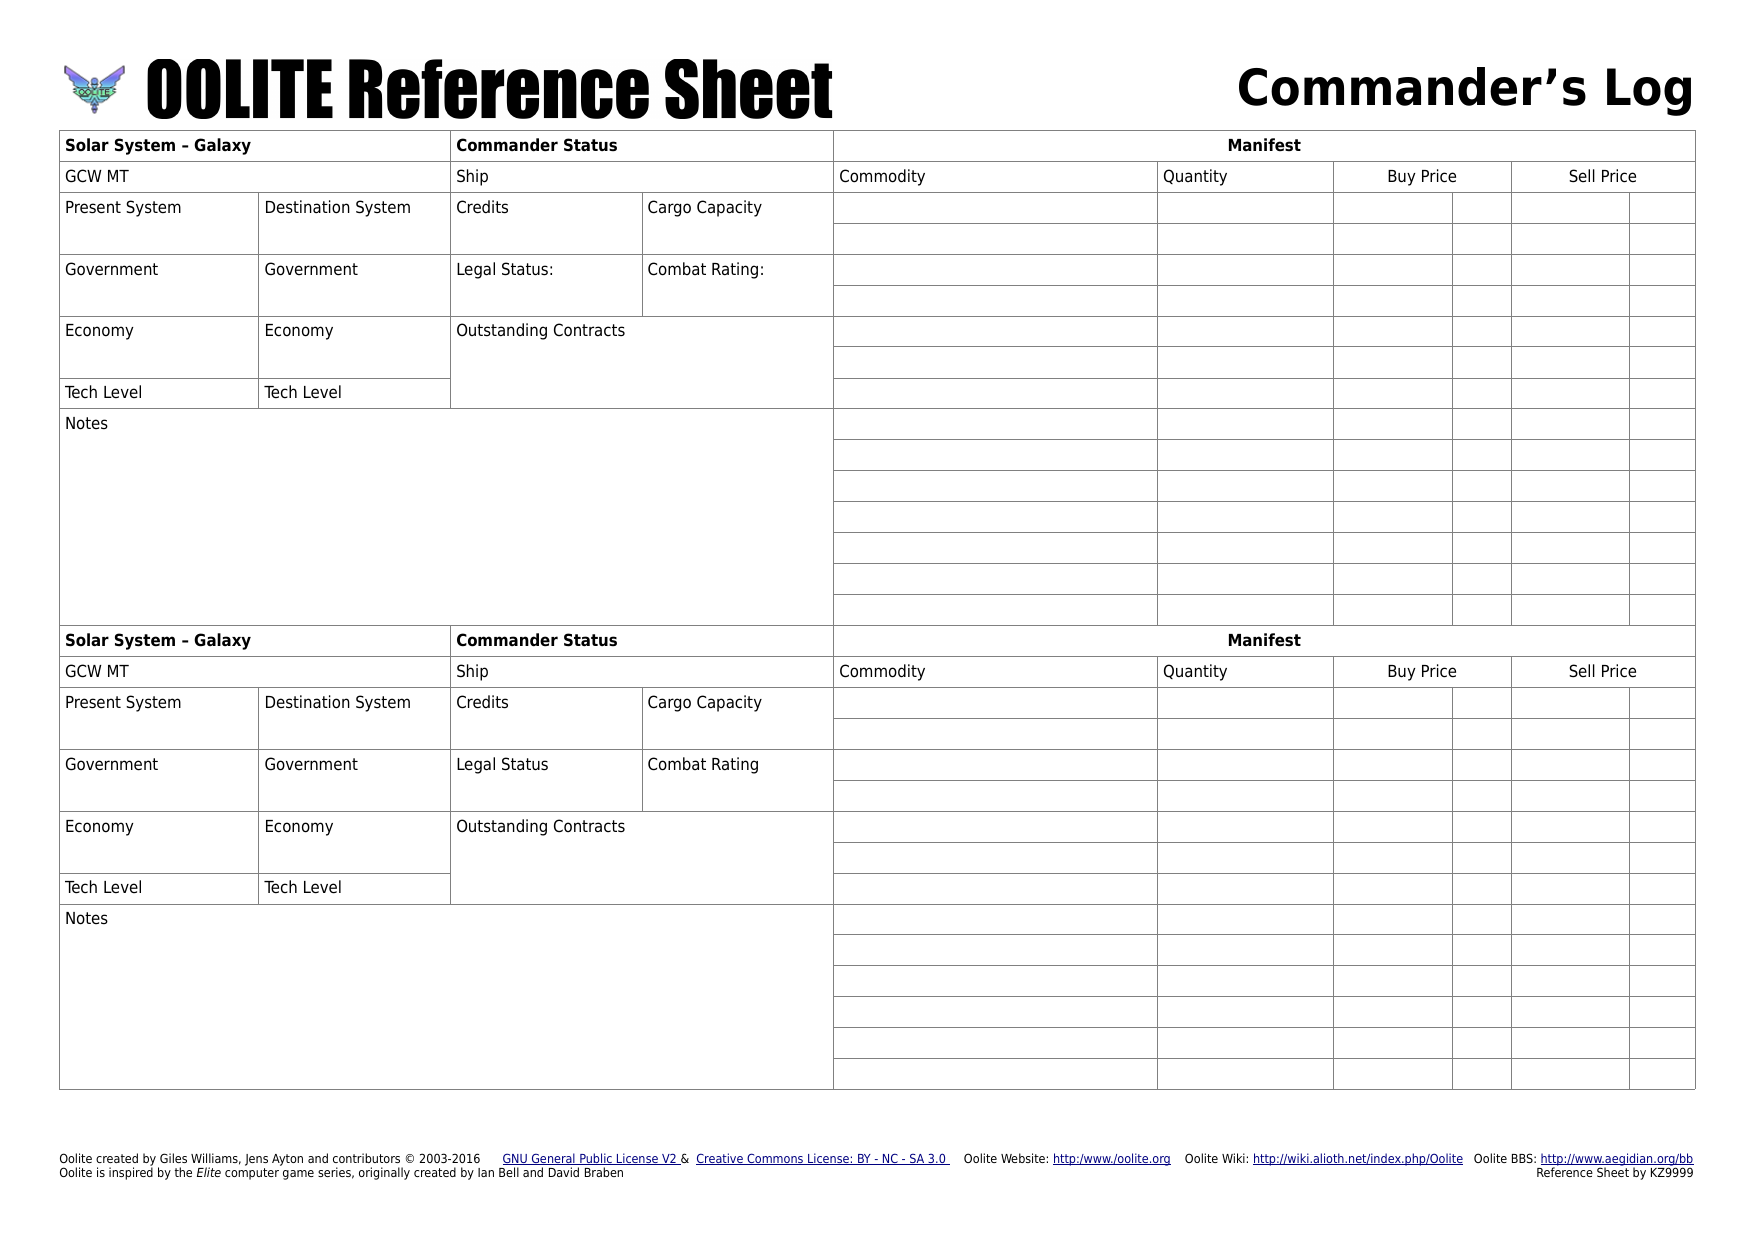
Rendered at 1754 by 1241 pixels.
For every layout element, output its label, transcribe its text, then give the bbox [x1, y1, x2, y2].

table_cell [1512, 564, 1629, 594]
table_cell [1512, 255, 1629, 284]
table_cell [1630, 440, 1695, 470]
table_cell [1453, 502, 1511, 532]
table_cell [1630, 905, 1695, 934]
table_cell [1158, 781, 1333, 811]
table_cell [834, 966, 1157, 996]
table_cell [1334, 255, 1452, 284]
table_cell Government [259, 750, 450, 811]
table_cell [1512, 224, 1629, 254]
table_cell [1512, 379, 1629, 408]
table_cell [1453, 843, 1511, 872]
table_cell [1334, 719, 1452, 749]
table_cell [1630, 1059, 1695, 1089]
table_cell [1453, 193, 1511, 223]
table_cell Economy [259, 317, 450, 377]
table_cell Tech Level [259, 874, 450, 903]
table_cell Buy Price [1334, 657, 1511, 687]
table_cell [1334, 595, 1452, 625]
table_cell Sell Price [1512, 162, 1695, 192]
table_header Solar System – Galaxy [60, 131, 450, 161]
table_cell [1630, 997, 1695, 1027]
table_cell [1630, 224, 1695, 254]
table_cell [1453, 440, 1511, 470]
table_cell [1512, 533, 1629, 563]
table_cell [1334, 286, 1452, 316]
table_header Manifest [834, 626, 1695, 656]
table_cell [1158, 966, 1333, 996]
table_cell Legal Status [451, 750, 642, 811]
table_cell [1512, 874, 1629, 903]
table_cell [1512, 409, 1629, 439]
table_cell Government [60, 255, 258, 316]
table_cell Tech Level [60, 379, 258, 408]
table_cell [1334, 533, 1452, 563]
table_cell [834, 409, 1157, 439]
table_cell [1158, 1059, 1333, 1089]
table_cell [834, 1059, 1157, 1089]
table_cell Commodity [834, 657, 1157, 687]
table_cell [1453, 688, 1511, 718]
table_cell [1334, 781, 1452, 811]
table_cell [834, 440, 1157, 470]
table_cell [1453, 564, 1511, 594]
table_cell [1512, 347, 1629, 377]
table_cell [1453, 781, 1511, 811]
table_cell [1158, 997, 1333, 1027]
table_cell [1158, 409, 1333, 439]
table_cell [834, 781, 1157, 811]
table_cell Outstanding Contracts [451, 317, 833, 408]
table_cell [1630, 935, 1695, 965]
table_cell [1334, 966, 1452, 996]
table_cell Notes [60, 409, 833, 625]
table_cell Cargo Capacity [643, 688, 833, 749]
table_cell [1158, 193, 1333, 223]
table_cell [834, 317, 1157, 346]
picture [147, 59, 833, 119]
table_cell Present System [60, 688, 258, 749]
table_cell Credits [451, 688, 642, 749]
table_cell GCW MT [60, 162, 450, 192]
table_cell [1512, 935, 1629, 965]
table_cell [1453, 409, 1511, 439]
table_cell [1158, 502, 1333, 532]
table_cell [1334, 750, 1452, 780]
table_cell [834, 502, 1157, 532]
table_cell [1630, 255, 1695, 284]
table_cell [1158, 843, 1333, 872]
table_cell [1453, 347, 1511, 377]
table_cell [1630, 533, 1695, 563]
table_cell [834, 812, 1157, 842]
table_cell [1334, 224, 1452, 254]
table_cell [834, 379, 1157, 408]
table_cell [834, 564, 1157, 594]
table_cell [1512, 997, 1629, 1027]
table_cell [1453, 255, 1511, 284]
picture [61, 56, 128, 122]
table_cell [1630, 286, 1695, 316]
table_cell Combat Rating: [643, 255, 833, 316]
table_cell [1512, 843, 1629, 872]
table_cell [1158, 224, 1333, 254]
table_cell [1334, 997, 1452, 1027]
table_cell [1630, 1028, 1695, 1058]
table_cell [1453, 905, 1511, 934]
table_cell [1158, 719, 1333, 749]
table_cell [1630, 781, 1695, 811]
table_cell [1512, 471, 1629, 501]
table_cell [1334, 471, 1452, 501]
table_cell [1158, 905, 1333, 934]
table_cell Government [60, 750, 258, 811]
table_cell [1453, 1059, 1511, 1089]
table_cell [1453, 317, 1511, 346]
table_cell [1158, 874, 1333, 903]
table_cell [834, 688, 1157, 718]
table_cell Destination System [259, 193, 450, 254]
table_cell [1158, 1028, 1333, 1058]
table_cell [834, 843, 1157, 872]
table_cell [1334, 440, 1452, 470]
table_cell [1512, 317, 1629, 346]
table_cell [1334, 688, 1452, 718]
table_cell [1630, 471, 1695, 501]
table_cell [1512, 905, 1629, 934]
table_cell [1630, 317, 1695, 346]
table_cell [1453, 224, 1511, 254]
table_cell [1512, 966, 1629, 996]
table_cell [1512, 193, 1629, 223]
table_cell [1334, 347, 1452, 377]
table_cell Cargo Capacity [643, 193, 833, 254]
table_cell [1512, 688, 1629, 718]
table_cell [1158, 533, 1333, 563]
table_cell [1453, 874, 1511, 903]
table_cell Legal Status: [451, 255, 642, 316]
table_cell Economy [259, 812, 450, 872]
table_cell [1630, 719, 1695, 749]
table_cell [1158, 317, 1333, 346]
table_cell Buy Price [1334, 162, 1511, 192]
table_cell [1453, 379, 1511, 408]
table_header Commander Status [451, 626, 833, 656]
table_cell [1453, 935, 1511, 965]
table_cell [1334, 935, 1452, 965]
table_cell [1334, 874, 1452, 903]
table_cell [1630, 347, 1695, 377]
table_cell [834, 595, 1157, 625]
table_cell [1158, 255, 1333, 284]
table_cell [1630, 843, 1695, 872]
table_cell [1334, 564, 1452, 594]
table_cell [1630, 688, 1695, 718]
table_cell [1630, 502, 1695, 532]
table_cell [1158, 347, 1333, 377]
table_header Manifest [834, 131, 1695, 161]
table_cell [834, 874, 1157, 903]
table_cell [1158, 440, 1333, 470]
table_cell [834, 193, 1157, 223]
table_cell [1158, 688, 1333, 718]
table_cell [834, 750, 1157, 780]
table_cell Sell Price [1512, 657, 1695, 687]
table_cell Notes [60, 905, 833, 1089]
table_cell GCW MT [60, 657, 450, 687]
table_cell [1334, 843, 1452, 872]
table_cell [834, 255, 1157, 284]
table_cell [1158, 935, 1333, 965]
table_cell [1158, 564, 1333, 594]
table_cell Outstanding Contracts [451, 812, 833, 903]
table_cell Combat Rating [643, 750, 833, 811]
table_cell [1334, 905, 1452, 934]
table_cell [834, 1028, 1157, 1058]
table_cell [1512, 440, 1629, 470]
table_cell [834, 935, 1157, 965]
table_cell [1158, 286, 1333, 316]
table_cell [1453, 533, 1511, 563]
table_cell [1334, 1028, 1452, 1058]
table_cell [1453, 966, 1511, 996]
table_cell [1453, 286, 1511, 316]
table_cell [1630, 966, 1695, 996]
table_cell Economy [60, 317, 258, 377]
table_cell [1630, 409, 1695, 439]
table_cell [834, 471, 1157, 501]
table_cell Tech Level [259, 379, 450, 408]
table_cell [1512, 1059, 1629, 1089]
table_cell [1630, 379, 1695, 408]
table_cell [1158, 595, 1333, 625]
table_cell Government [259, 255, 450, 316]
table_cell Economy [60, 812, 258, 872]
table_cell [1158, 812, 1333, 842]
table_cell [1630, 874, 1695, 903]
table_cell [1512, 1028, 1629, 1058]
table_cell [1453, 997, 1511, 1027]
table_cell [1158, 750, 1333, 780]
table_cell [1512, 286, 1629, 316]
table_cell [834, 533, 1157, 563]
table_cell [1334, 317, 1452, 346]
table_cell Credits [451, 193, 642, 254]
table_cell [1512, 781, 1629, 811]
table_cell [1512, 719, 1629, 749]
table_cell Present System [60, 193, 258, 254]
table_cell [834, 224, 1157, 254]
table_cell [1453, 471, 1511, 501]
table_cell [1334, 1059, 1452, 1089]
table_cell [1630, 193, 1695, 223]
table_cell [1512, 812, 1629, 842]
table_cell [1630, 750, 1695, 780]
table_cell [1334, 502, 1452, 532]
table_cell [834, 347, 1157, 377]
table_cell [834, 905, 1157, 934]
table_cell [834, 286, 1157, 316]
table_cell Ship [451, 162, 833, 192]
table_cell [1453, 1028, 1511, 1058]
table_cell [1512, 595, 1629, 625]
table_cell Destination System [259, 688, 450, 749]
table_cell [1158, 471, 1333, 501]
table_cell Quantity [1158, 162, 1333, 192]
table_cell [834, 997, 1157, 1027]
table_cell [1453, 595, 1511, 625]
table_cell [1453, 750, 1511, 780]
table_cell [1512, 750, 1629, 780]
table_cell [1334, 409, 1452, 439]
table_cell [1630, 812, 1695, 842]
table_cell [1630, 595, 1695, 625]
table_cell [1158, 379, 1333, 408]
table_header Commander Status [451, 131, 833, 161]
table_cell [1630, 564, 1695, 594]
table_cell [834, 719, 1157, 749]
table_cell [1453, 719, 1511, 749]
table_cell Ship [451, 657, 833, 687]
table_header Solar System – Galaxy [60, 626, 450, 656]
table_cell [1334, 379, 1452, 408]
table_cell [1453, 812, 1511, 842]
table_cell [1334, 812, 1452, 842]
table_cell [1334, 193, 1452, 223]
table_cell Tech Level [60, 874, 258, 903]
table_cell Quantity [1158, 657, 1333, 687]
table_cell [1512, 502, 1629, 532]
table_cell Commodity [834, 162, 1157, 192]
